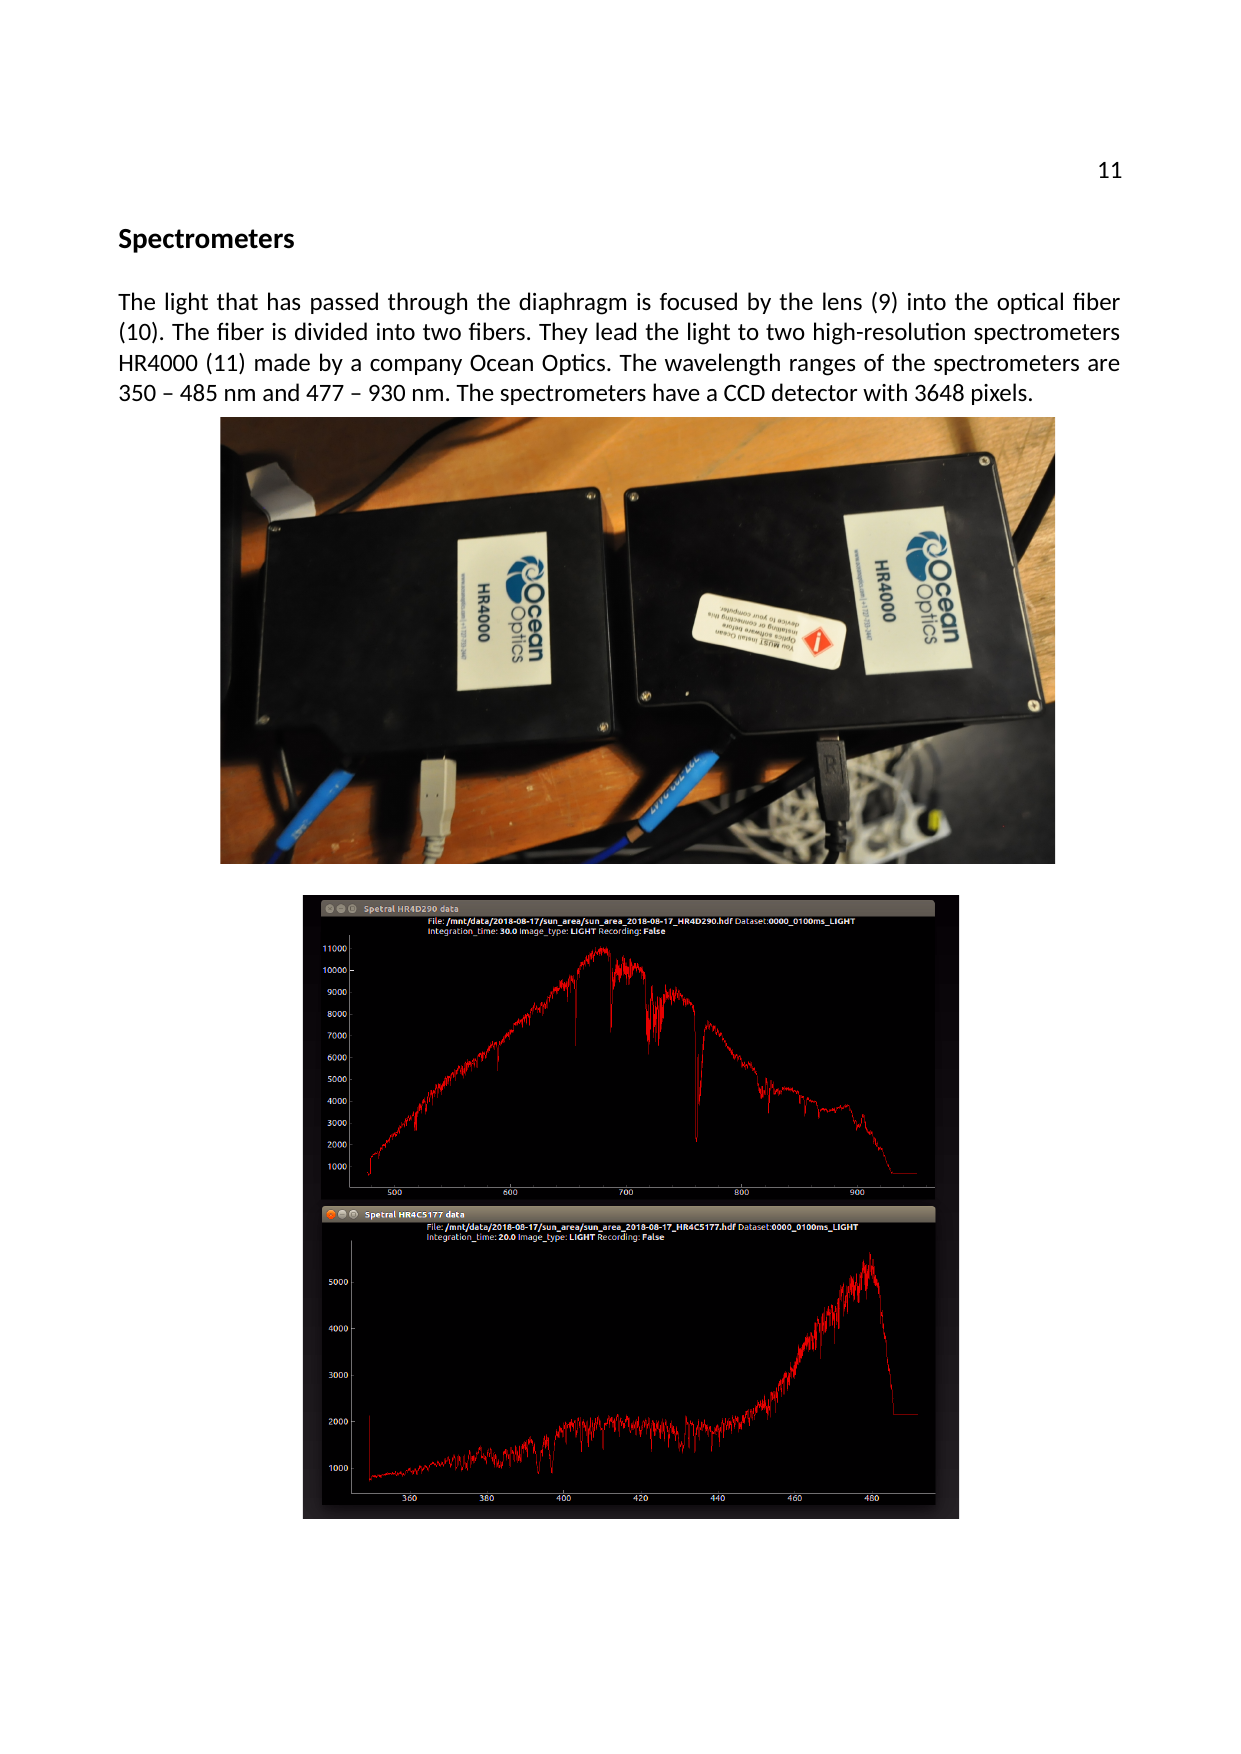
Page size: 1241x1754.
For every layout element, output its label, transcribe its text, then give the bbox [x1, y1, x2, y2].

text Spectrometers [118, 220, 1122, 286]
text 11 [118, 154, 1122, 184]
text The light that has passed through the diaphragm is focused by the lens (9) into the optical fiber (10). The fiber is divided into two fibers. They lead the light to two high-resolution spectrometers HR4000 (11) made by a company Ocean Optics. The wavelength ranges of the spectrometers are 350 – 485 nm and 477 – 930 nm. The spectrometers have a CCD detector with 3648 pixels. [118, 286, 1122, 408]
picture [757, 895, 910, 1519]
picture [220, 417, 1056, 864]
